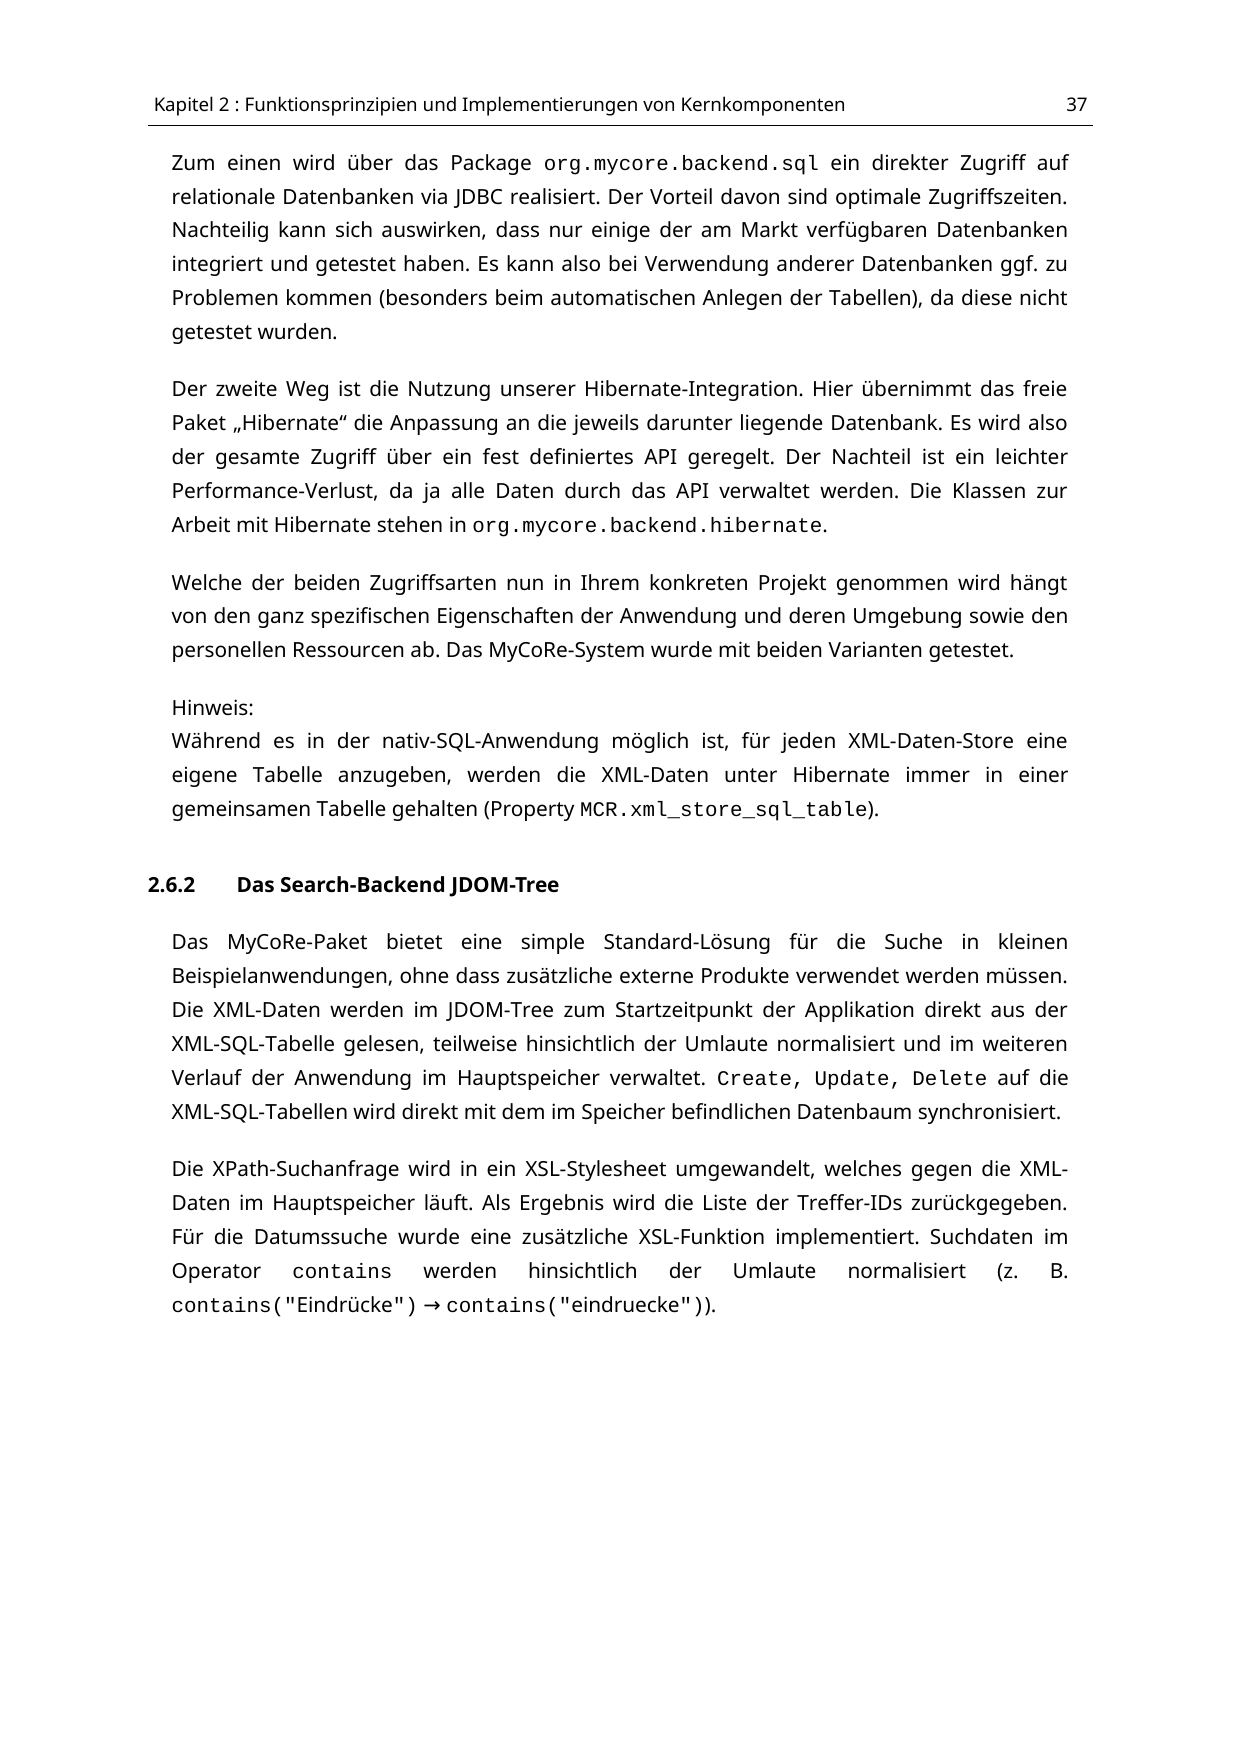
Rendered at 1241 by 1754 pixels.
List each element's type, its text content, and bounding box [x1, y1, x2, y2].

text Welche der beiden Zugriffsarten nun in Ihrem konkreten Projekt genommen wird hängt von den ganz spezifischen Eigenschaften der Anwendung und deren Umgebung sowie den personellen Ressourcen ab. Das MyCoRe-System wurde mit beiden Varianten getestet. [171, 568, 1069, 664]
text Das MyCoRe-Paket bietet eine simple Standard-Lösung für die Suche in kleinen Beispielanwendungen, ohne dass zusätzliche externe Produkte verwendet werden müssen. Die XML-Daten werden im JDOM-Tree zum Startzeitpunkt der Applikation direkt aus der XML-SQL-Tabelle gelesen, teilweise hinsichtlich der Umlaute normalisiert und im weiteren Verlauf der Anwendung im Hauptspeicher verwaltet. Create, Update, Delete auf die XML-SQL-Tabellen wird direkt mit dem im Speicher befindlichen Datenbaum synchronisiert. [171, 927, 1069, 1125]
text Zum einen wird über das Package org.mycore.backend.sql ein direkter Zugriff auf relationale Datenbanken via JDBC realisiert. Der Vorteil davon sind optimale Zugriffszeiten. Nachteilig kann sich auswirken, dass nur einige der am Markt verfügbaren Datenbanken integriert und getestet haben. Es kann also bei Verwendung anderer Datenbanken ggf. zu Problemen kommen (besonders beim automatischen Anlegen der Tabellen), da diese nicht getestet wurden. [171, 148, 1069, 345]
subtitle Das Search-Backend JDOM-Tree [148, 870, 1092, 898]
text Die XPath-Suchanfrage wird in ein XSL-Stylesheet umgewandelt, welches gegen die XML-Daten im Hauptspeicher läuft. Als Ergebnis wird die Liste der Treffer-IDs zurückgegeben. Für die Datumssuche wurde eine zusätzliche XSL-Funktion implementiert. Suchdaten im Operator contains werden hinsichtlich der Umlaute normalisiert (z. B. contains("Eindrücke") → contains("eindruecke")). [171, 1154, 1069, 1318]
text Der zweite Weg ist die Nutzung unserer Hibernate-Integration. Hier übernimmt das freie Paket „Hibernate“ die Anpassung an die jeweils darunter liegende Datenbank. Es wird also der gesamte Zugriff über ein fest definiertes API geregelt. Der Nachteil ist ein leichter Performance-Verlust, da ja alle Daten durch das API verwaltet werden. Die Klassen zur Arbeit mit Hibernate stehen in org.mycore.backend.hibernate. [171, 374, 1069, 538]
text Hinweis: Während es in der nativ-SQL-Anwendung möglich ist, für jeden XML-Daten-Store eine eigene Tabelle anzugeben, werden die XML-Daten unter Hibernate immer in einer gemeinsamen Tabelle gehalten (Property MCR.xml_store_sql_table). [171, 693, 1069, 823]
